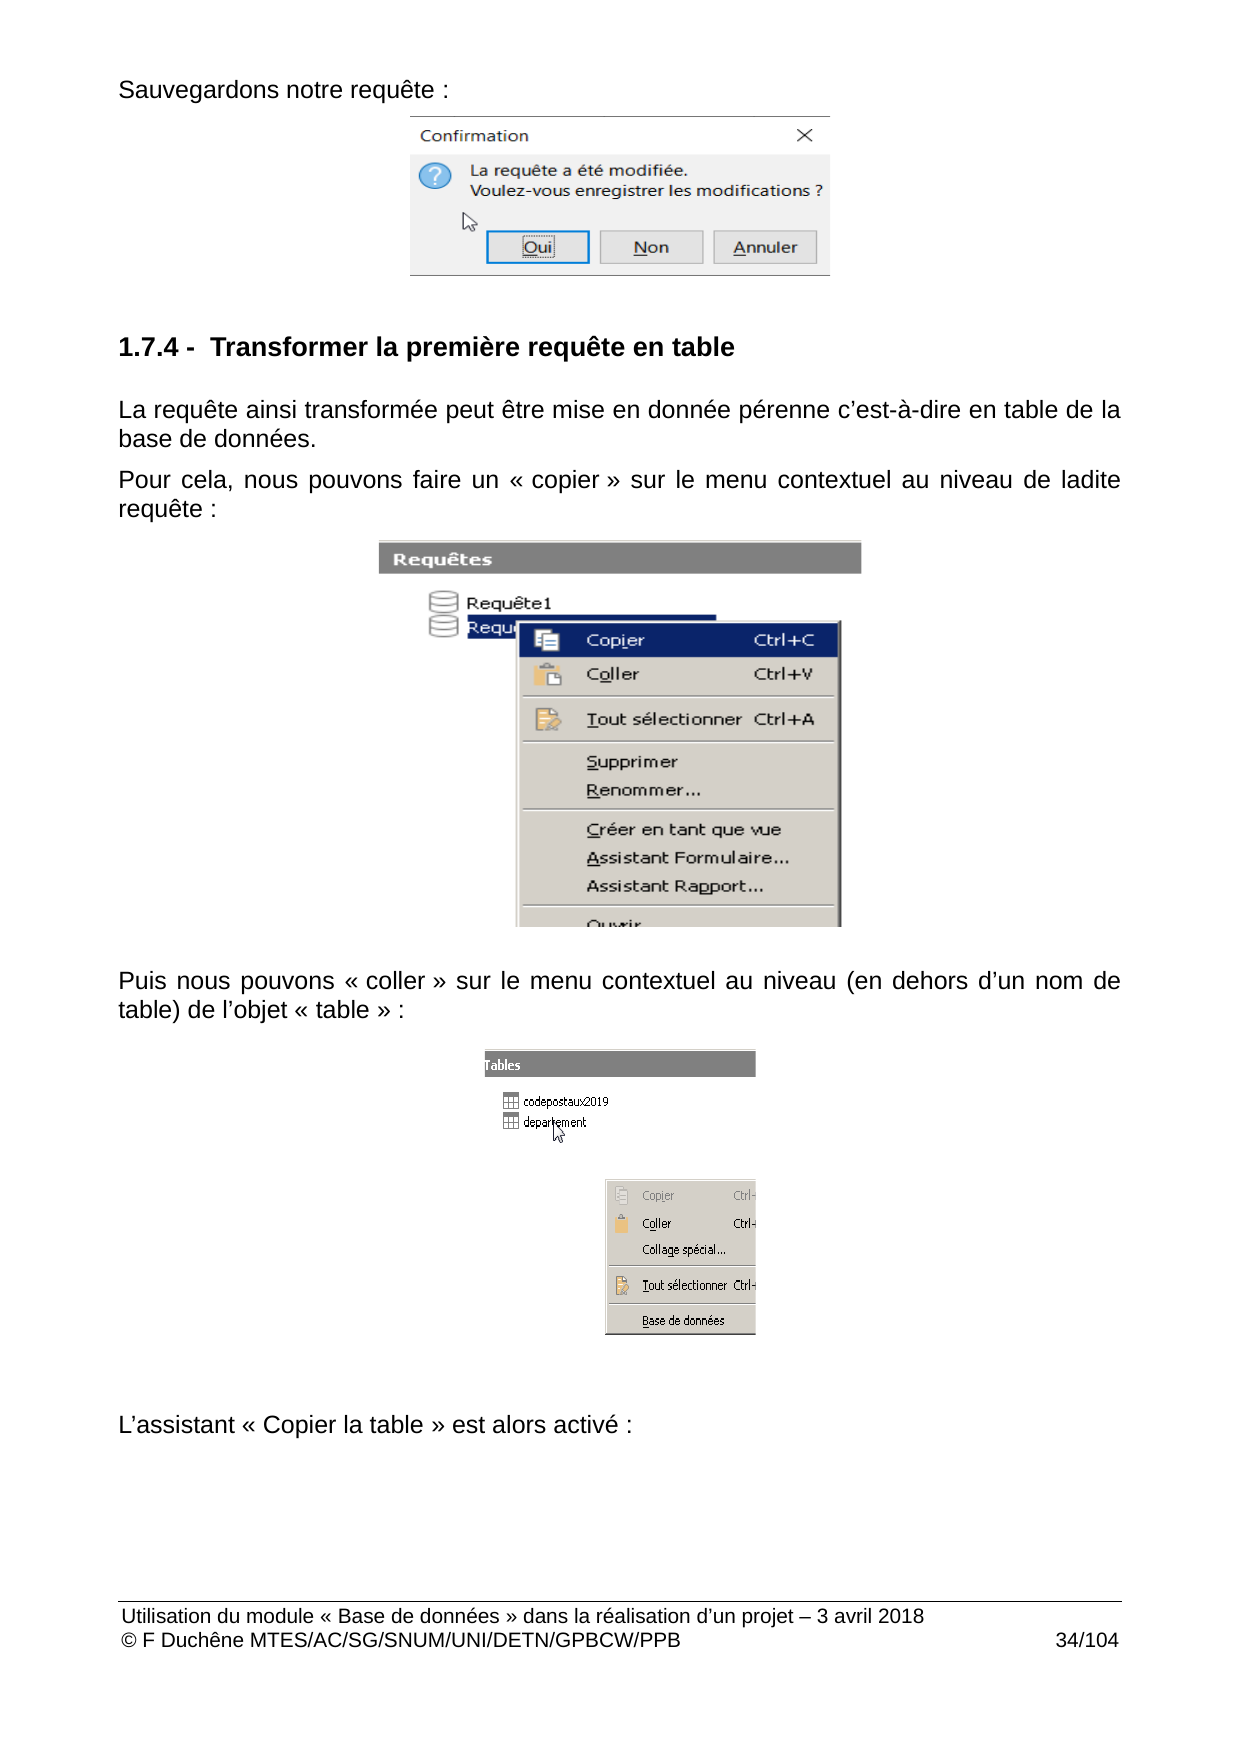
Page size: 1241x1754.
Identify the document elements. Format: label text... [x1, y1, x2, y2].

picture [410, 116, 831, 276]
text Pour cela, nous pouvons faire un « copier » sur le menu contextuel au niveau de ladite requête : [118, 465, 1122, 522]
text Puis nous pouvons « coller » sur le menu contextuel au niveau (en dehors d’un nom de table) de l’objet « table » : [118, 966, 1122, 1024]
text L’assistant « Copier la table » est alors activé : [118, 1410, 1122, 1439]
text Sauvegardons notre requête : [118, 75, 1122, 104]
text La requête ainsi transformée peut être mise en donnée pérenne c’est-à-dire en table de la base de données. [118, 395, 1122, 452]
subtitle Transformer la première requête en table [118, 331, 1122, 362]
